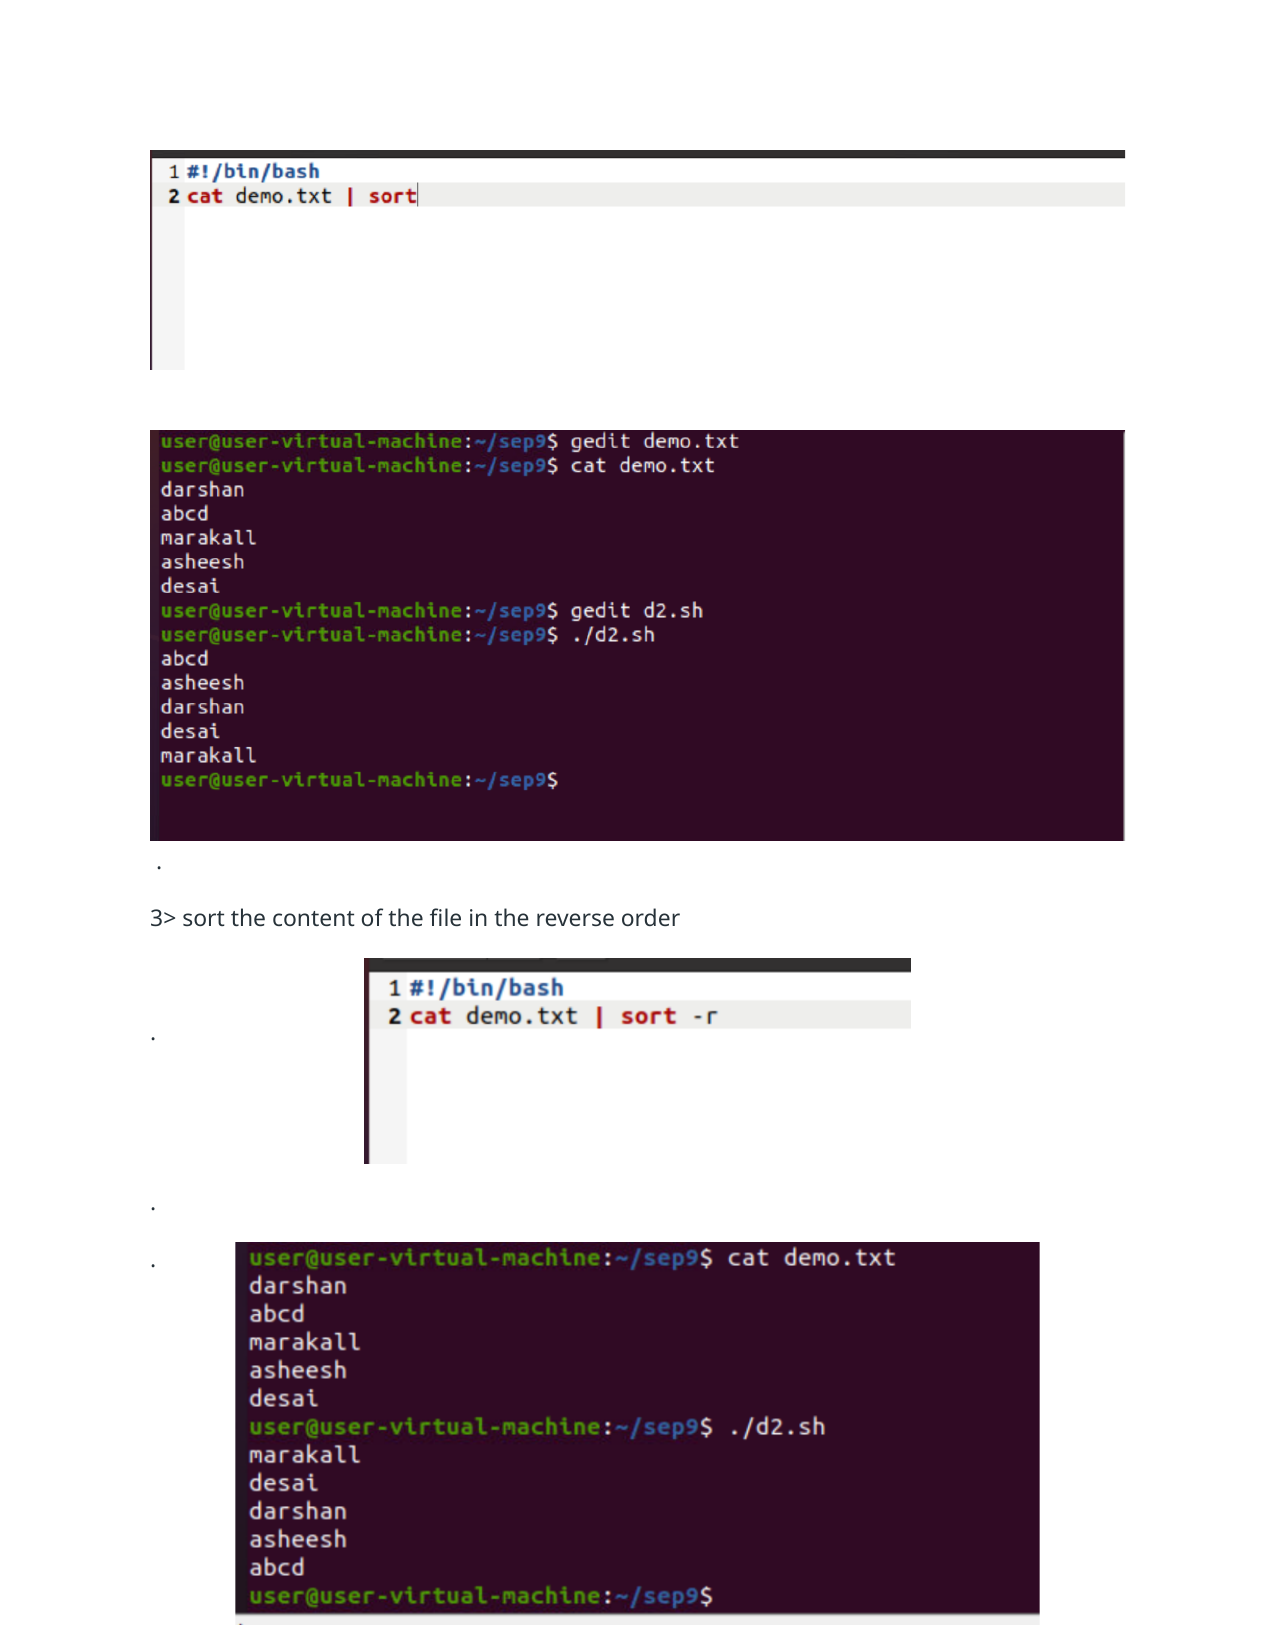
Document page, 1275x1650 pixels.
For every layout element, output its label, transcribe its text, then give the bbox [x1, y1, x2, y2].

picture [235, 1242, 1040, 1625]
text . [150, 841, 1125, 876]
text . [150, 1186, 1125, 1217]
text [1040, 1243, 1125, 1274]
picture [150, 150, 1125, 370]
text . [150, 1016, 364, 1047]
text [911, 1016, 1125, 1047]
picture [150, 430, 1125, 841]
picture [364, 958, 911, 1164]
text . [150, 1243, 235, 1274]
text 3> sort the content of the file in the reverse order [150, 902, 1125, 933]
